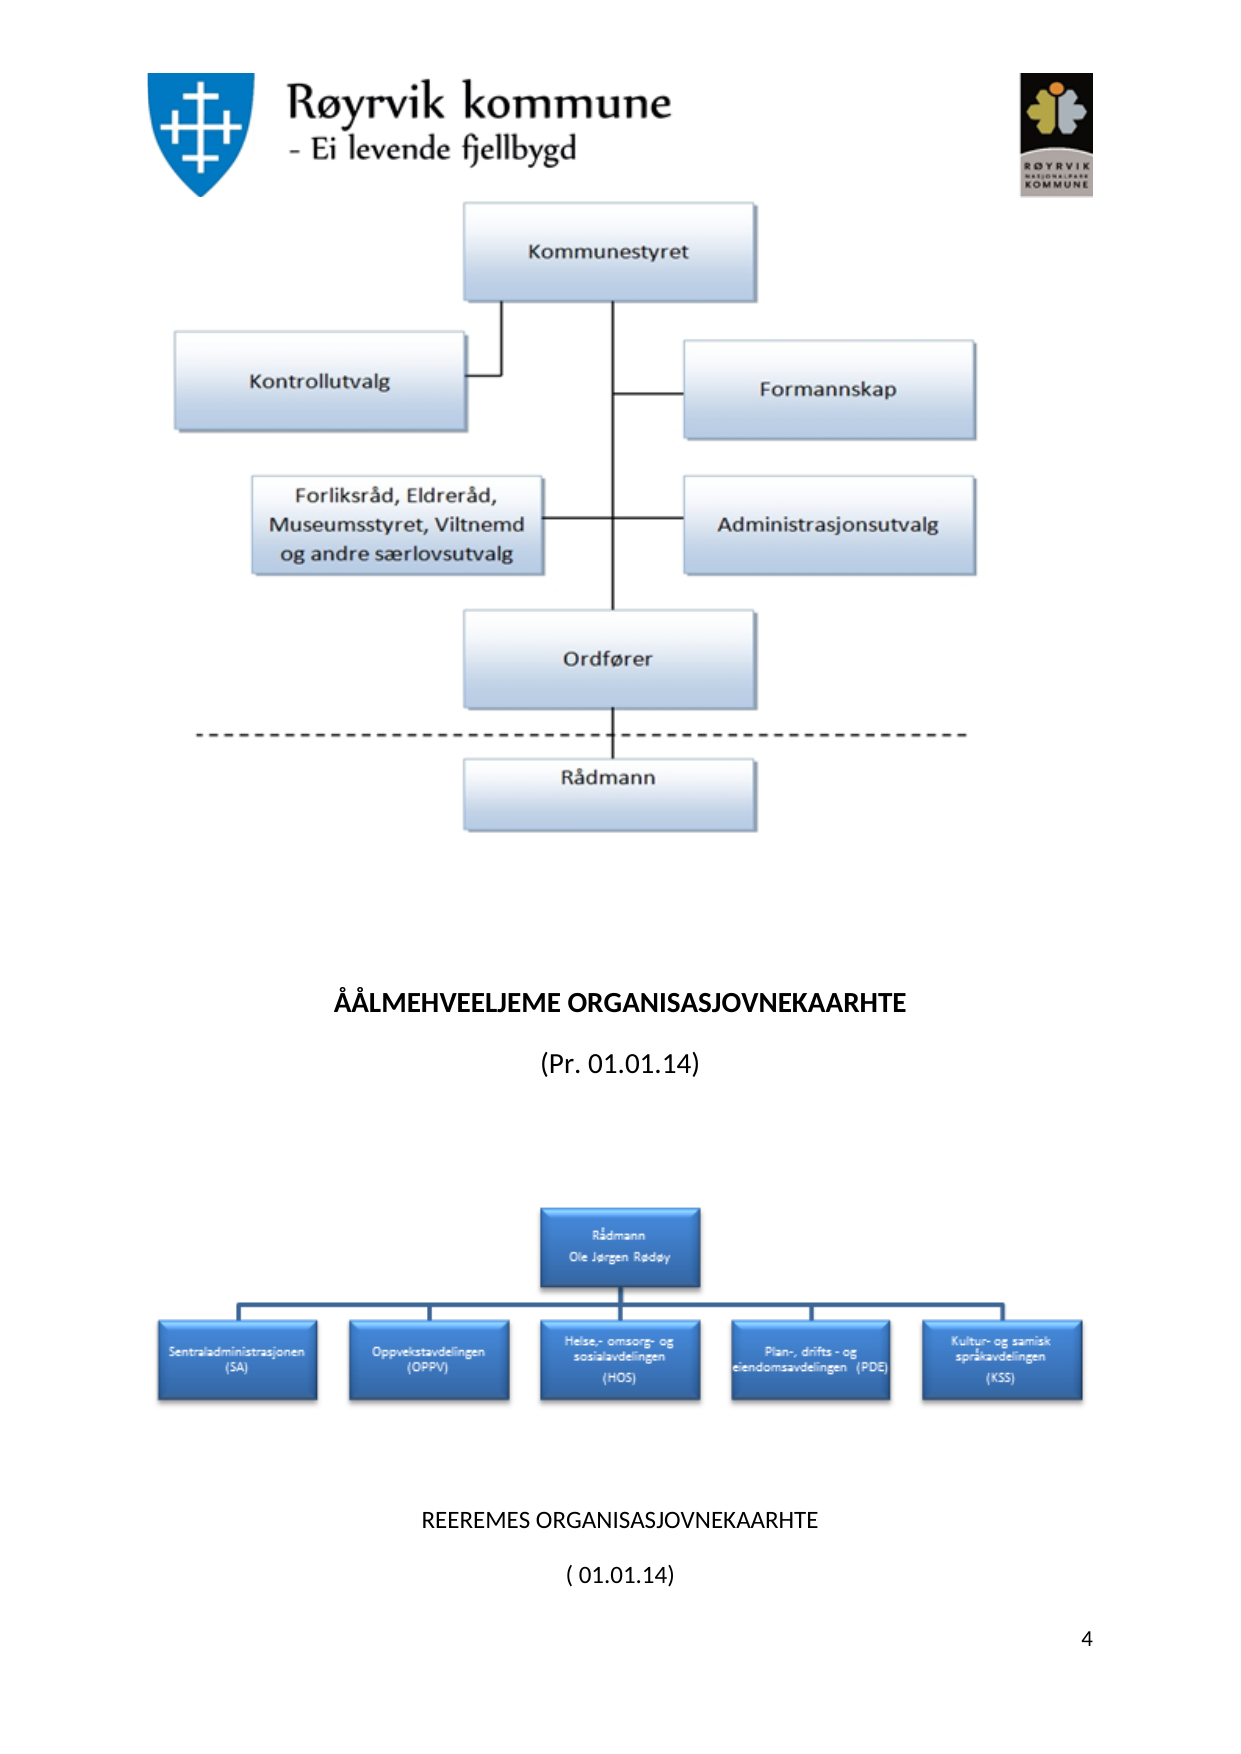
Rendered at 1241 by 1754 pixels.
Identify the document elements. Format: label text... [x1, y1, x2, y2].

text ÅÅLMEHVEELJEME ORGANISASJOVNEKAARHTE [148, 984, 1093, 1019]
text ( 01.01.14) [148, 1560, 1093, 1590]
picture [147, 73, 1093, 836]
text REEREMES ORGANISASJOVNEKAARHTE [148, 1107, 1093, 1534]
text (Pr. 01.01.14) [148, 1045, 1093, 1081]
picture [148, 1107, 1092, 1500]
